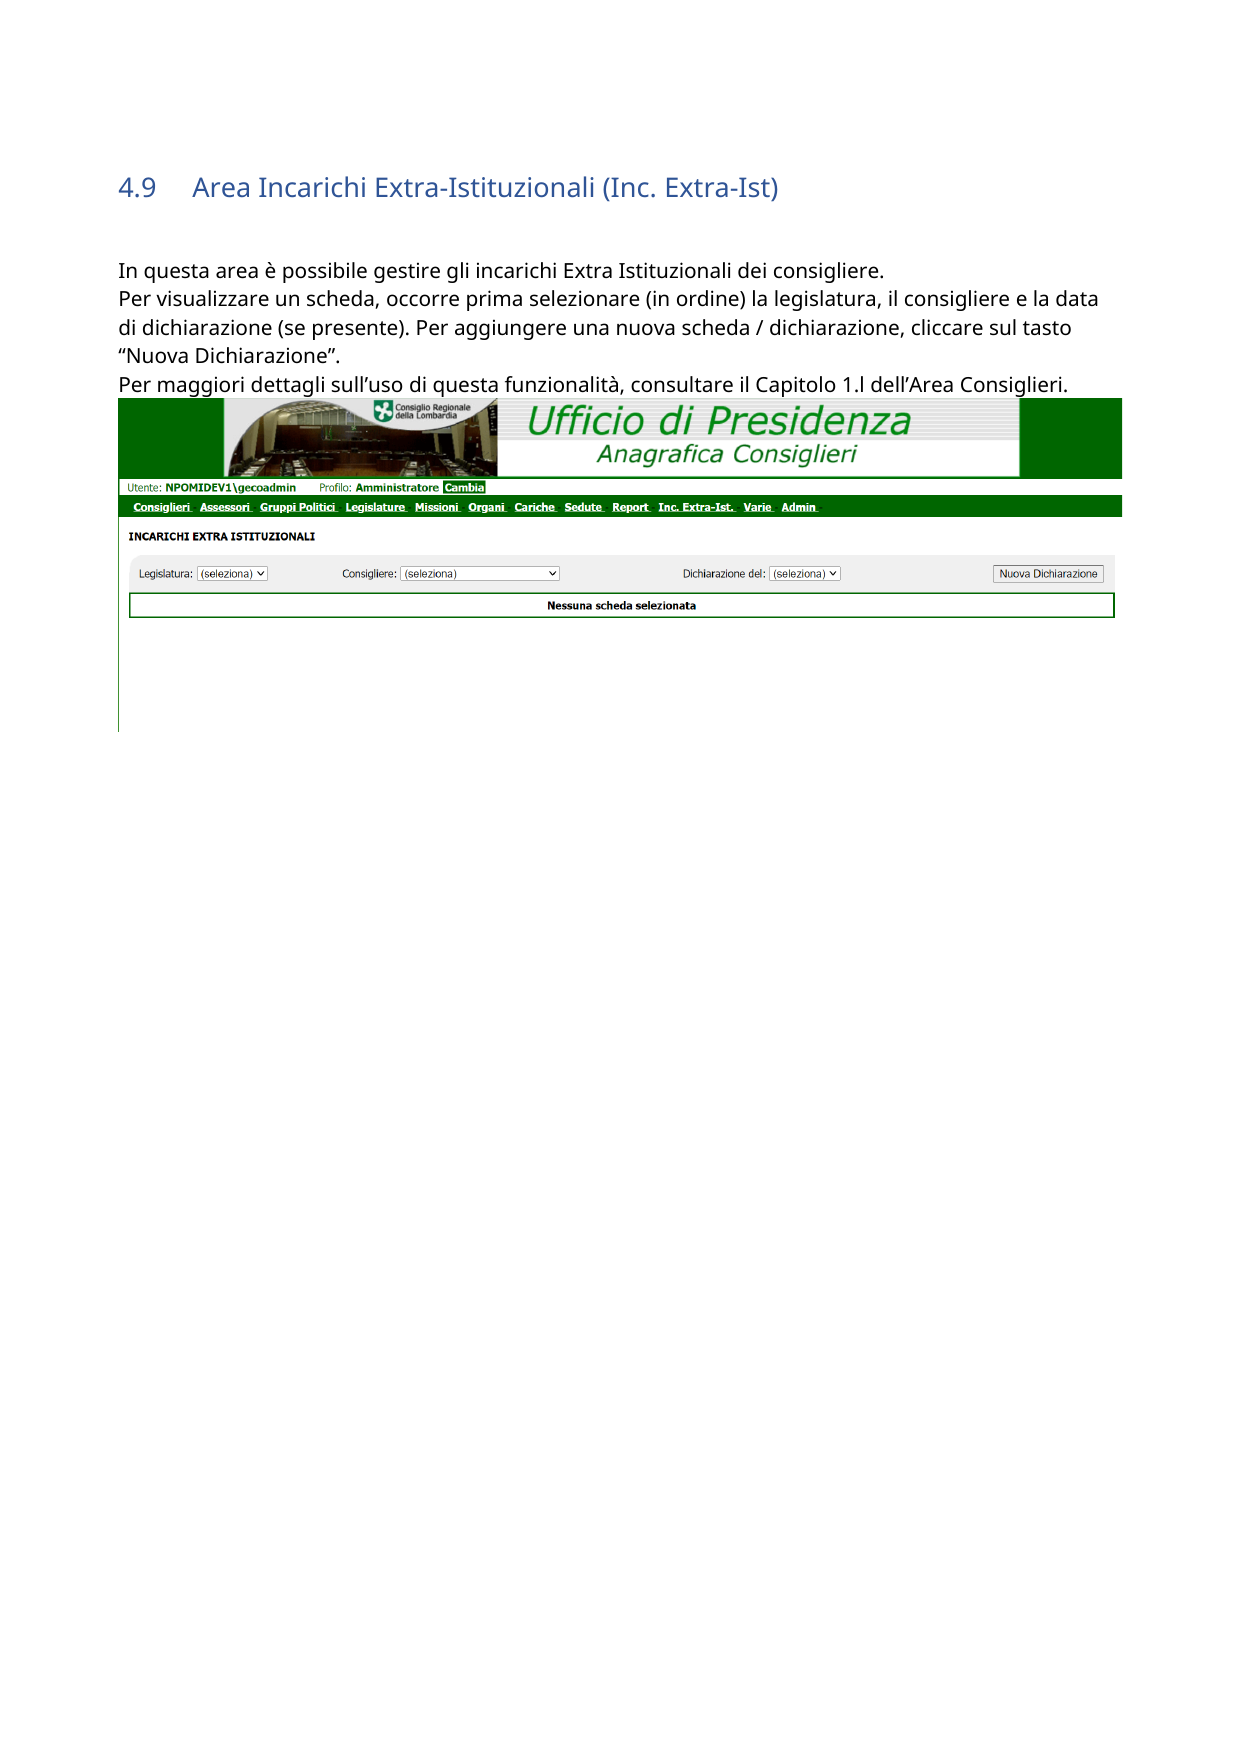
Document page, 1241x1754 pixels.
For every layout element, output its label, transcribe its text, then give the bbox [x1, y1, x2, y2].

list Area Incarichi Extra-Istituzionali (Inc. Extra-Ist) [118, 168, 1122, 205]
text Per visualizzare un scheda, occorre prima selezionare (in ordine) la legislatura, il consigliere e la data di dichiarazione (se presente). Per aggiungere una nuova scheda / dichiarazione, cliccare sul tasto “Nuova Dichiarazione”. [118, 284, 1122, 370]
text In questa area è possibile gestire gli incarichi Extra Istituzionali dei consigliere. [118, 256, 1122, 284]
text Per maggiori dettagli sull’uso di questa funzionalità, consultare il Capitolo 1.l dell’Area Consiglieri. [118, 370, 1122, 398]
